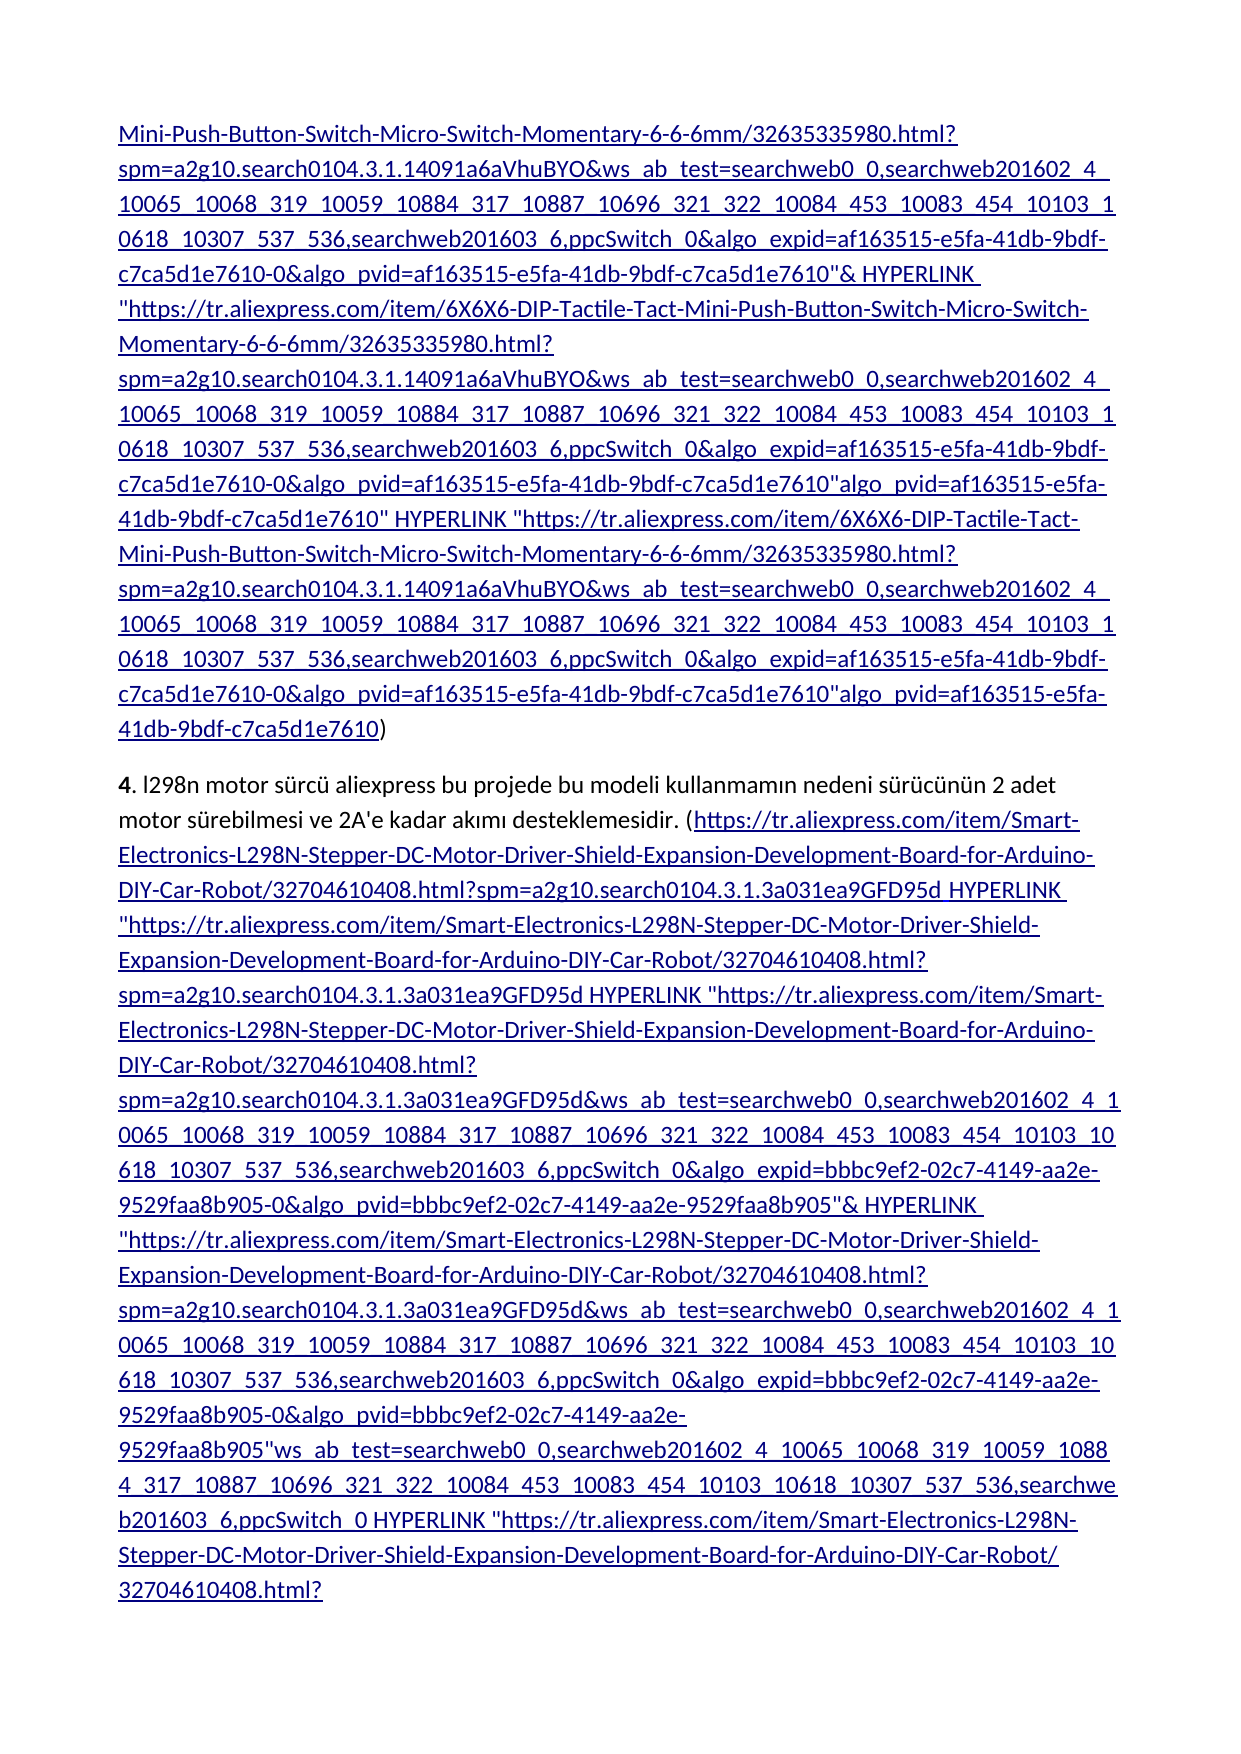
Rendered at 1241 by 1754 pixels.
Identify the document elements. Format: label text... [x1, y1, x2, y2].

text 4. l298n motor sürcü aliexpress bu projede bu modeli kullanmamın nedeni sürücünün 2 adet motor sürebilmesi ve 2A'e kadar akımı desteklemesidir. (https://tr.aliexpress.com/item/Smart-Electronics-L298N-Stepper-DC-Motor-Driver-Shield-Expansion-Development-Board-for-Arduino-DIY-Car-Robot/32704610408.html?spm=a2g10.search0104.3.1.3a031ea9GFD95d HYPERLINK "https://tr.aliexpress.com/item/Smart-Electronics-L298N-Stepper-DC-Motor-Driver-Shield-Expansion-Development-Board-for-Arduino-DIY-Car-Robot/32704610408.html?spm=a2g10.search0104.3.1.3a031ea9GFD95d HYPERLINK "https://tr.aliexpress.com/item/Smart-Electronics-L298N-Stepper-DC-Motor-Driver-Shield-Expansion-Development-Board-for-Arduino-DIY-Car-Robot/32704610408.html?spm=a2g10.search0104.3.1.3a031ea9GFD95d&ws_ab_test=searchweb0_0,searchweb201602_4_10065_10068_319_10059_10884_317_10887_10696_321_322_10084_453_10083_454_10103_10618_10307_537_536,searchweb201603_6,ppcSwitch_0&algo_expid=bbbc9ef2-02c7-4149-aa2e-9529faa8b905-0&algo_pvid=bbbc9ef2-02c7-4149-aa2e-9529faa8b905"& HYPERLINK "https://tr.aliexpress.com/item/Smart-Electronics-L298N-Stepper-DC-Motor-Driver-Shield-Expansion-Development-Board-for-Arduino-DIY-Car-Robot/32704610408.html?spm=a2g10.search0104.3.1.3a031ea9GFD95d&ws_ab_test=searchweb0_0,searchweb201602_4_10065_10068_319_10059_10884_317_10887_10696_321_322_10084_453_10083_454_10103_10618_10307_537_536,searchweb201603_6,ppcSwitch_0&algo_expid=bbbc9ef2-02c7-4149-aa2e-9529faa8b905-0&algo_pvid=bbbc9ef2-02c7-4149-aa2e-9529faa8b905"ws_ab_test=searchweb0_0,searchweb201602_4_10065_10068_319_10059_10884_317_10887_10696_321_322_10084_453_10083_454_10103_10618_10307_537_536,searchweb201603_6,ppcSwitch_0 HYPERLINK "https://tr.aliexpress.com/item/Smart-Electronics-L298N-Stepper-DC-Motor-Driver-Shield-Expansion-Development-Board-for-Arduino-DIY-Car-Robot/32704610408.html? [118, 769, 1122, 1604]
text Mini-Push-Button-Switch-Micro-Switch-Momentary-6-6-6mm/32635335980.html?spm=a2g10.search0104.3.1.14091a6aVhuBYO&ws_ab_test=searchweb0_0,searchweb201602_4_10065_10068_319_10059_10884_317_10887_10696_321_322_10084_453_10083_454_10103_10618_10307_537_536,searchweb201603_6,ppcSwitch_0&algo_expid=af163515-e5fa-41db-9bdf-c7ca5d1e7610-0&algo_pvid=af163515-e5fa-41db-9bdf-c7ca5d1e7610"& HYPERLINK "https://tr.aliexpress.com/item/6X6X6-DIP-Tactile-Tact-Mini-Push-Button-Switch-Micro-Switch-Momentary-6-6-6mm/32635335980.html?spm=a2g10.search0104.3.1.14091a6aVhuBYO&ws_ab_test=searchweb0_0,searchweb201602_4_10065_10068_319_10059_10884_317_10887_10696_321_322_10084_453_10083_454_10103_10618_10307_537_536,searchweb201603_6,ppcSwitch_0&algo_expid=af163515-e5fa-41db-9bdf-c7ca5d1e7610-0&algo_pvid=af163515-e5fa-41db-9bdf-c7ca5d1e7610"algo_pvid=af163515-e5fa-41db-9bdf-c7ca5d1e7610" HYPERLINK "https://tr.aliexpress.com/item/6X6X6-DIP-Tactile-Tact-Mini-Push-Button-Switch-Micro-Switch-Momentary-6-6-6mm/32635335980.html?spm=a2g10.search0104.3.1.14091a6aVhuBYO&ws_ab_test=searchweb0_0,searchweb201602_4_10065_10068_319_10059_10884_317_10887_10696_321_322_10084_453_10083_454_10103_10618_10307_537_536,searchweb201603_6,ppcSwitch_0&algo_expid=af163515-e5fa-41db-9bdf-c7ca5d1e7610-0&algo_pvid=af163515-e5fa-41db-9bdf-c7ca5d1e7610"algo_pvid=af163515-e5fa-41db-9bdf-c7ca5d1e7610) [118, 118, 1122, 744]
